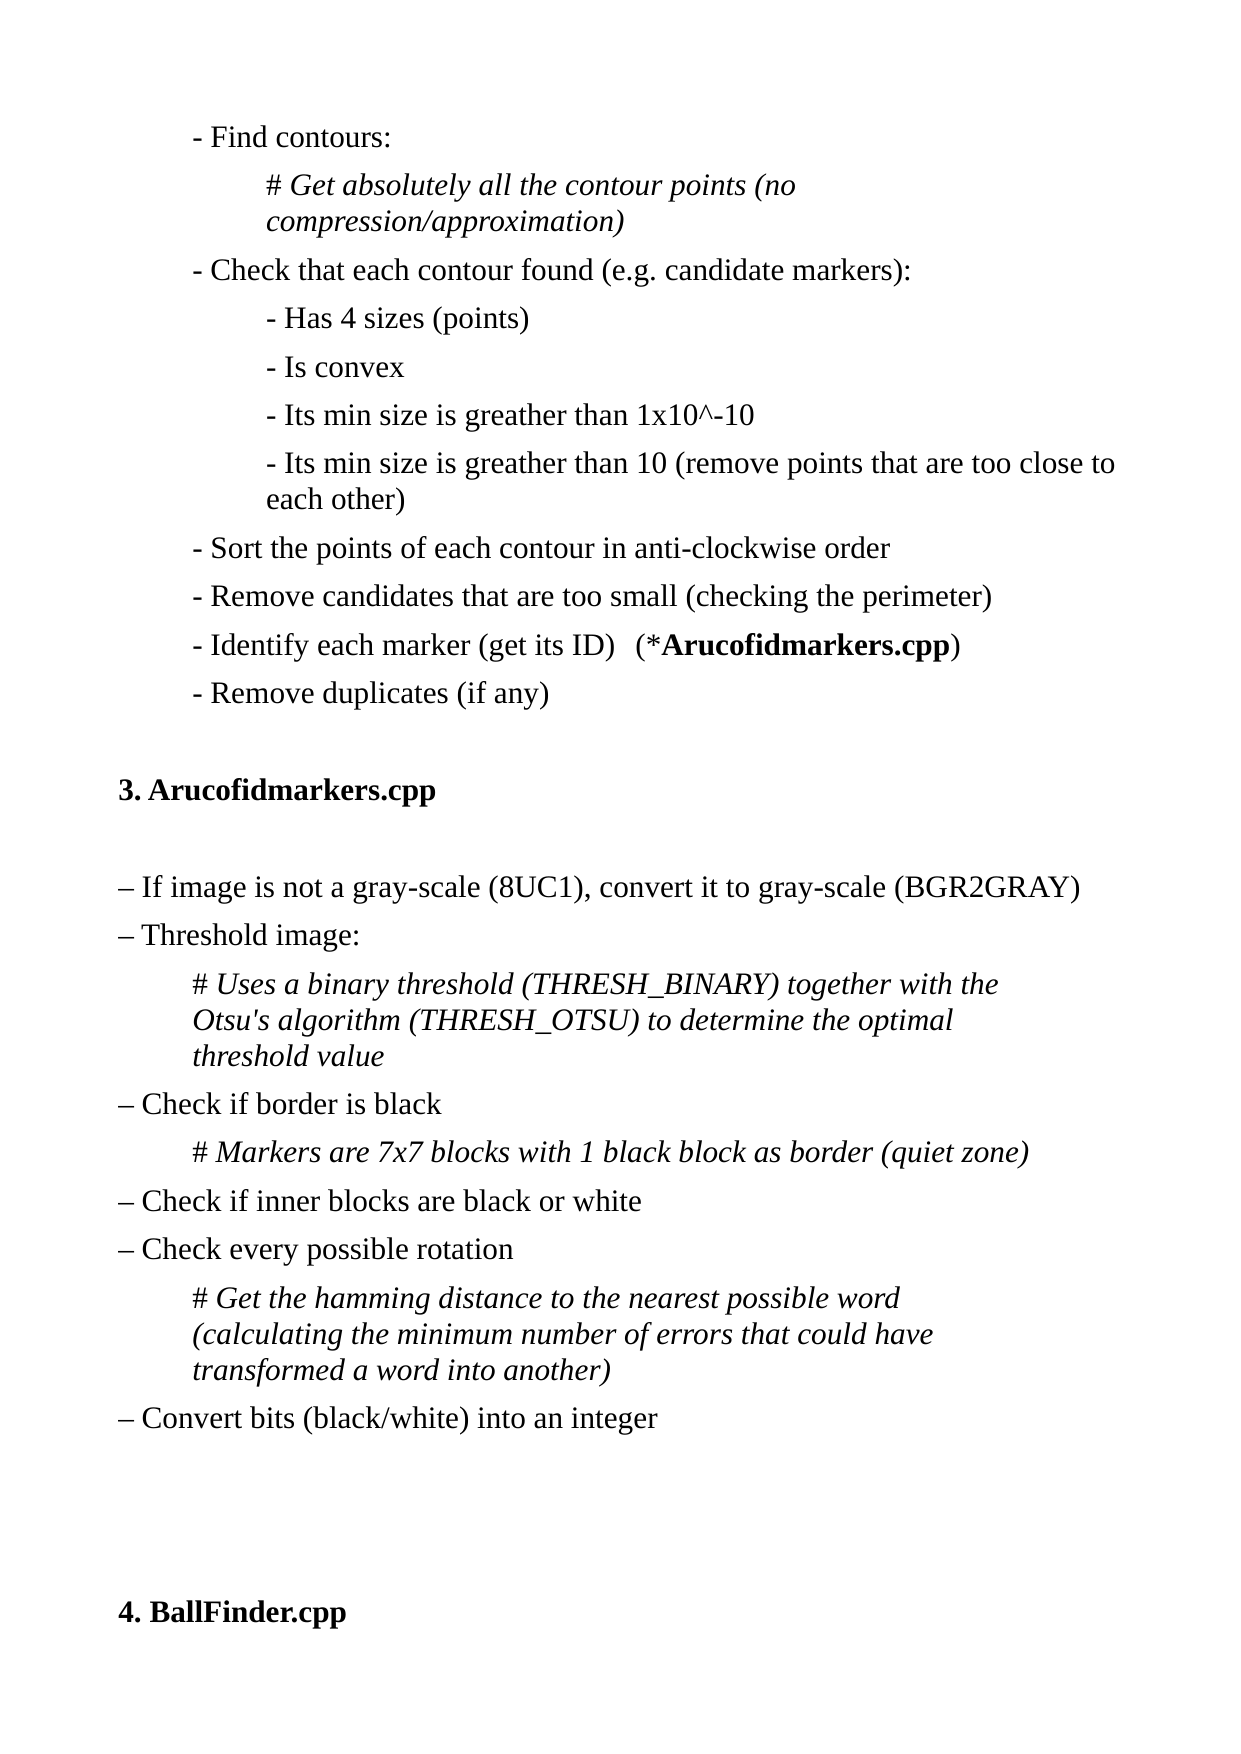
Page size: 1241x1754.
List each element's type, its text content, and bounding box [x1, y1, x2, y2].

text - Sort the points of each contour in anti-clockwise order [118, 529, 1122, 565]
text # Markers are 7x7 blocks with 1 black block as border (quiet zone) [118, 1134, 1122, 1170]
text - Has 4 sizes (points) [118, 299, 1122, 335]
text # Get absolutely all the contour points (no compression/approximation) [118, 167, 1122, 238]
text – Convert bits (black/white) into an integer [118, 1399, 1122, 1435]
text – Check every possible rotation [118, 1231, 1122, 1267]
text – Check if border is black [118, 1085, 1122, 1121]
text 3. Arucofidmarkers.cpp [118, 771, 1122, 807]
text - Remove duplicates (if any) [118, 674, 1122, 710]
text - Is convex [118, 348, 1122, 384]
text – Threshold image: [118, 917, 1122, 952]
text - Remove candidates that are too small (checking the perimeter) [118, 577, 1122, 613]
text – If image is not a gray-scale (8UC1), convert it to gray-scale (BGR2GRAY) [118, 868, 1122, 904]
text # Uses a binary threshold (THRESH_BINARY) together with the Otsu's algorithm (THRESH_OTSU) to determine the optimal threshold value [118, 965, 1122, 1073]
text 4. BallFinder.cpp [118, 1593, 1122, 1629]
text # Get the hamming distance to the nearest possible word (calculating the minimum number of errors that could have transformed a word into another) [118, 1279, 1122, 1387]
text - Its min size is greather than 10 (remove points that are too close to each other) [118, 445, 1122, 517]
text – Check if inner blocks are black or white [118, 1182, 1122, 1218]
text - Find contours: [118, 118, 1122, 154]
text - Identify each marker (get its ID) (*Arucofidmarkers.cpp) [118, 626, 1122, 662]
text - Its min size is greather than 1x10^-10 [118, 396, 1122, 432]
text - Check that each contour found (e.g. candidate markers): [118, 251, 1122, 287]
